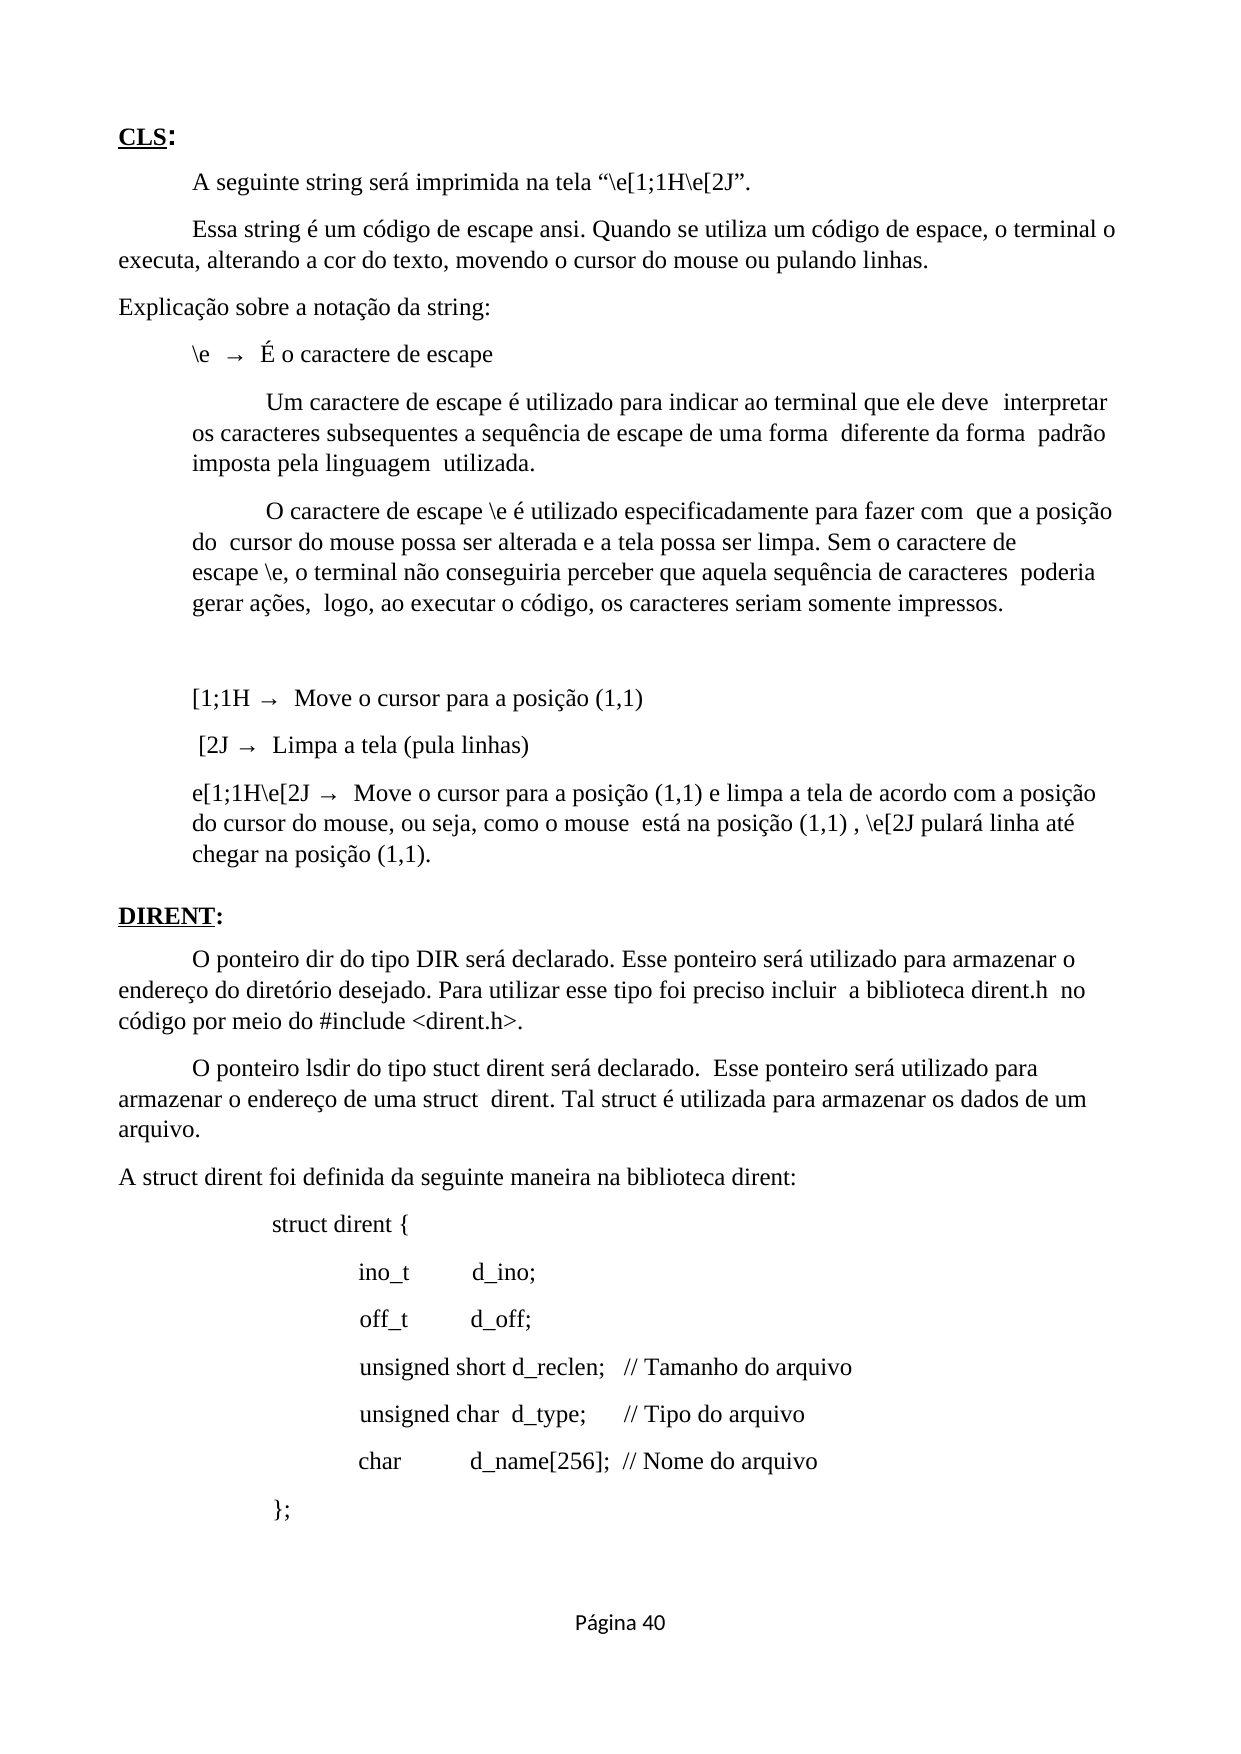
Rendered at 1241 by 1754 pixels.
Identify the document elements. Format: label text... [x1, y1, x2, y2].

text O ponteiro dir do tipo DIR será declarado. Esse ponteiro será utilizado para armazenar o endereço do diretório desejado. Para utilizar esse tipo foi preciso incluir a biblioteca dirent.h no código por meio do #include <dirent.h>. [118, 944, 1122, 1034]
text struct dirent { [118, 1209, 1122, 1238]
text O caractere de escape \e é utilizado especificadamente para fazer com que a posição do cursor do mouse possa ser alterada e a tela possa ser limpa. Sem o caractere de escape \e, o terminal não conseguiria perceber que aquela sequência de caracteres poderia gerar ações, logo, ao executar o código, os caracteres seriam somente impressos. [118, 496, 1122, 617]
text char d_name[256]; // Nome do arquivo [266, 1446, 1122, 1475]
text \e → É o caractere de escape [118, 339, 1122, 368]
text A seguinte string será imprimida na tela “\e[1;1H\e[2J”. [118, 167, 1122, 195]
text Um caractere de escape é utilizado para indicar ao terminal que ele deve interpretar os caracteres subsequentes a sequência de escape de uma forma diferente da forma padrão imposta pela linguagem utilizada. [118, 387, 1122, 477]
text [1;1H → Move o cursor para a posição (1,1) [118, 683, 1122, 712]
text Essa string é um código de escape ansi. Quando se utiliza um código de espace, o terminal o executa, alterando a cor do texto, movendo o cursor do mouse ou pulando linhas. [118, 214, 1122, 273]
subtitle DIRENT: [118, 901, 1122, 930]
text unsigned short d_reclen; // Tamanho do arquivo [118, 1352, 1122, 1380]
text Explicação sobre a notação da string: [118, 292, 1122, 321]
text }; [118, 1494, 1122, 1522]
text off_t d_off; [118, 1304, 1122, 1333]
text [2J → Limpa a tela (pula linhas) [118, 730, 1122, 759]
text unsigned char d_type; // Tipo do arquivo [118, 1399, 1122, 1428]
text e[1;1H\e[2J → Move o cursor para a posição (1,1) e limpa a tela de acordo com a posição do cursor do mouse, ou seja, como o mouse está na posição (1,1) , \e[2J pulará linha até chegar na posição (1,1). [118, 778, 1122, 868]
subtitle CLS: [118, 118, 1122, 152]
text A struct dirent foi definida da seguinte maneira na biblioteca dirent: [118, 1162, 1122, 1191]
text ino_t d_ino; [118, 1257, 1122, 1286]
text O ponteiro lsdir do tipo stuct dirent será declarado. Esse ponteiro será utilizado para armazenar o endereço de uma struct dirent. Tal struct é utilizada para armazenar os dados de um arquivo. [118, 1053, 1122, 1143]
